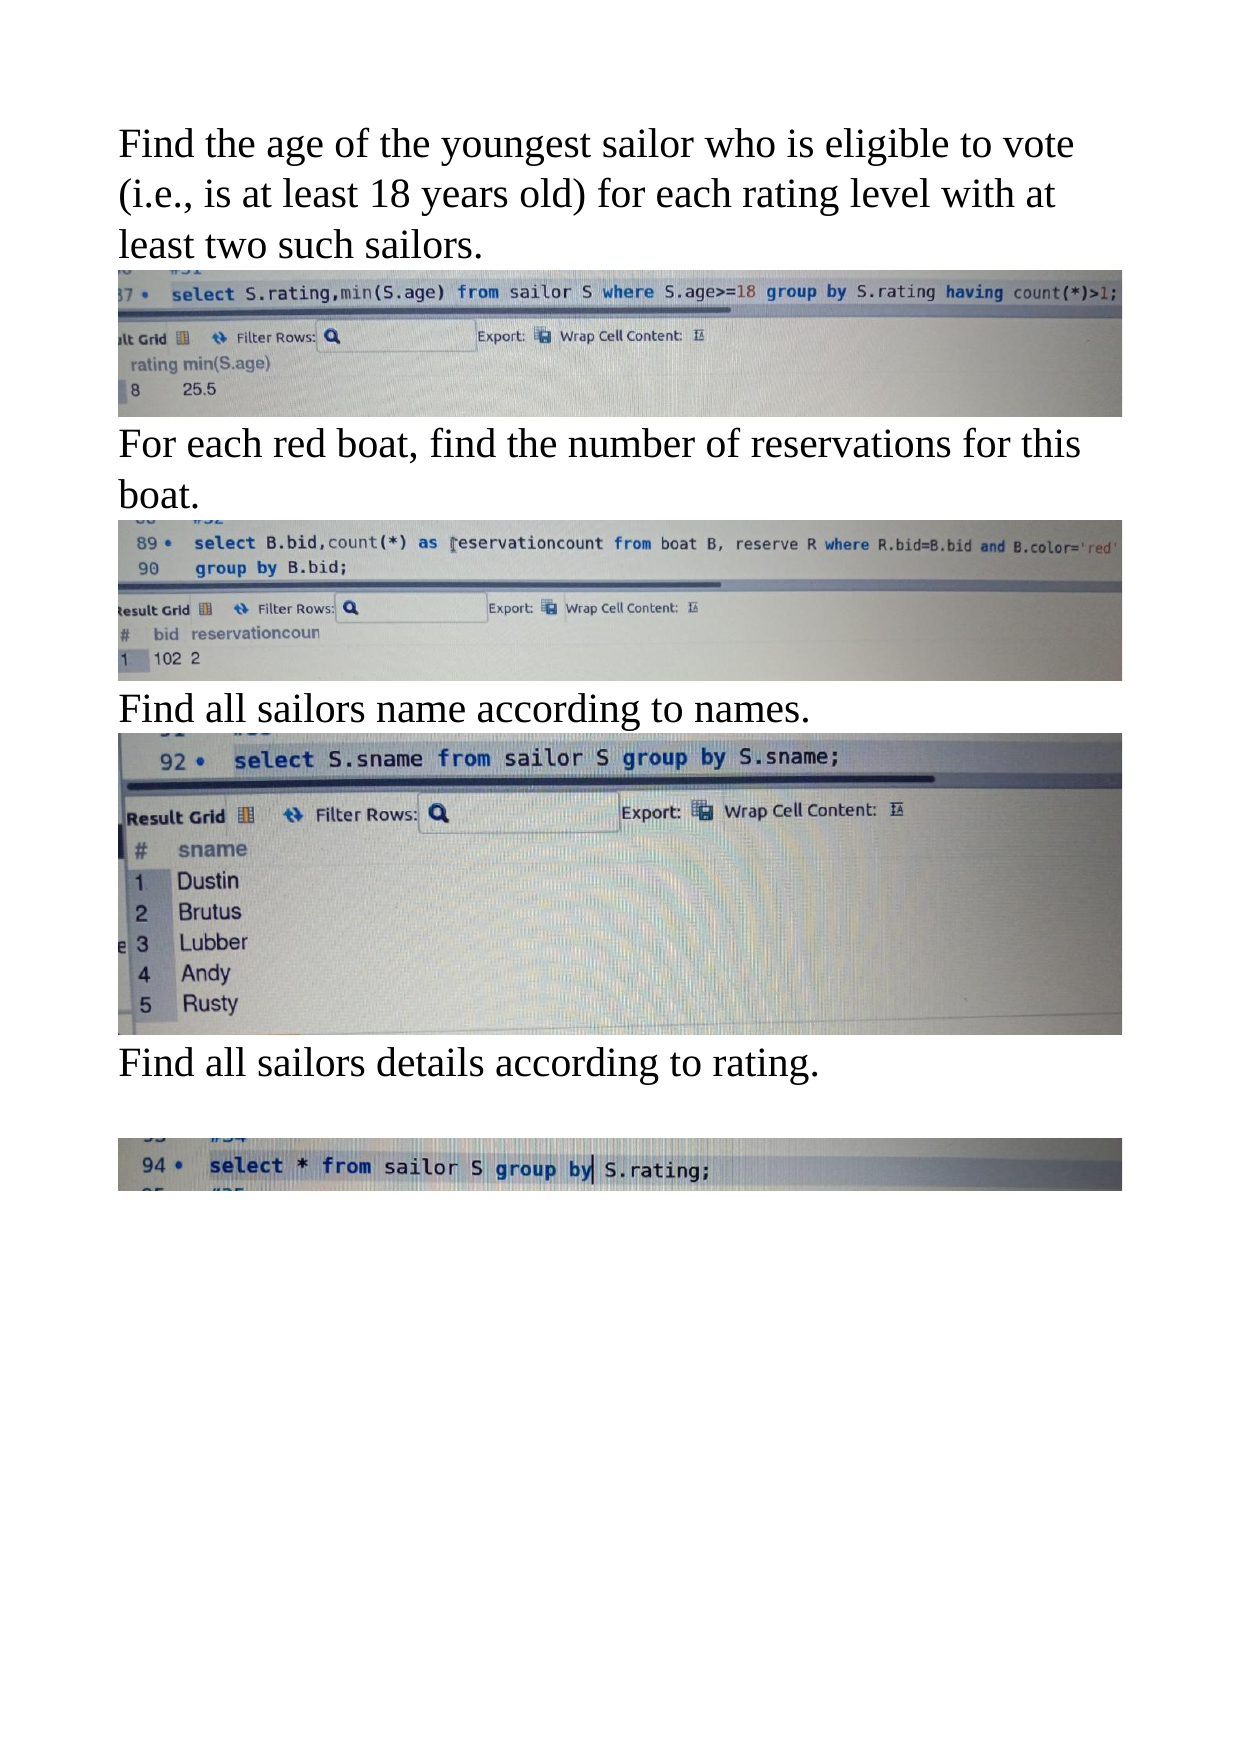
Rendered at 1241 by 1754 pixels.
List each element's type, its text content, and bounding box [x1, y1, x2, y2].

list For each red boat, find the number of reservations for this boat. [118, 417, 1122, 518]
picture [118, 733, 1123, 1035]
list Find all sailors name according to names. [118, 681, 1122, 731]
picture [118, 270, 1123, 417]
picture [118, 520, 1123, 681]
list Find all sailors details according to rating. [118, 1035, 1122, 1085]
picture [118, 1138, 1123, 1191]
list Find the age of the youngest sailor who is eligible to vote (i.e., is at least 18 years old) for each rating level with at least two such sailors. [118, 118, 1122, 267]
